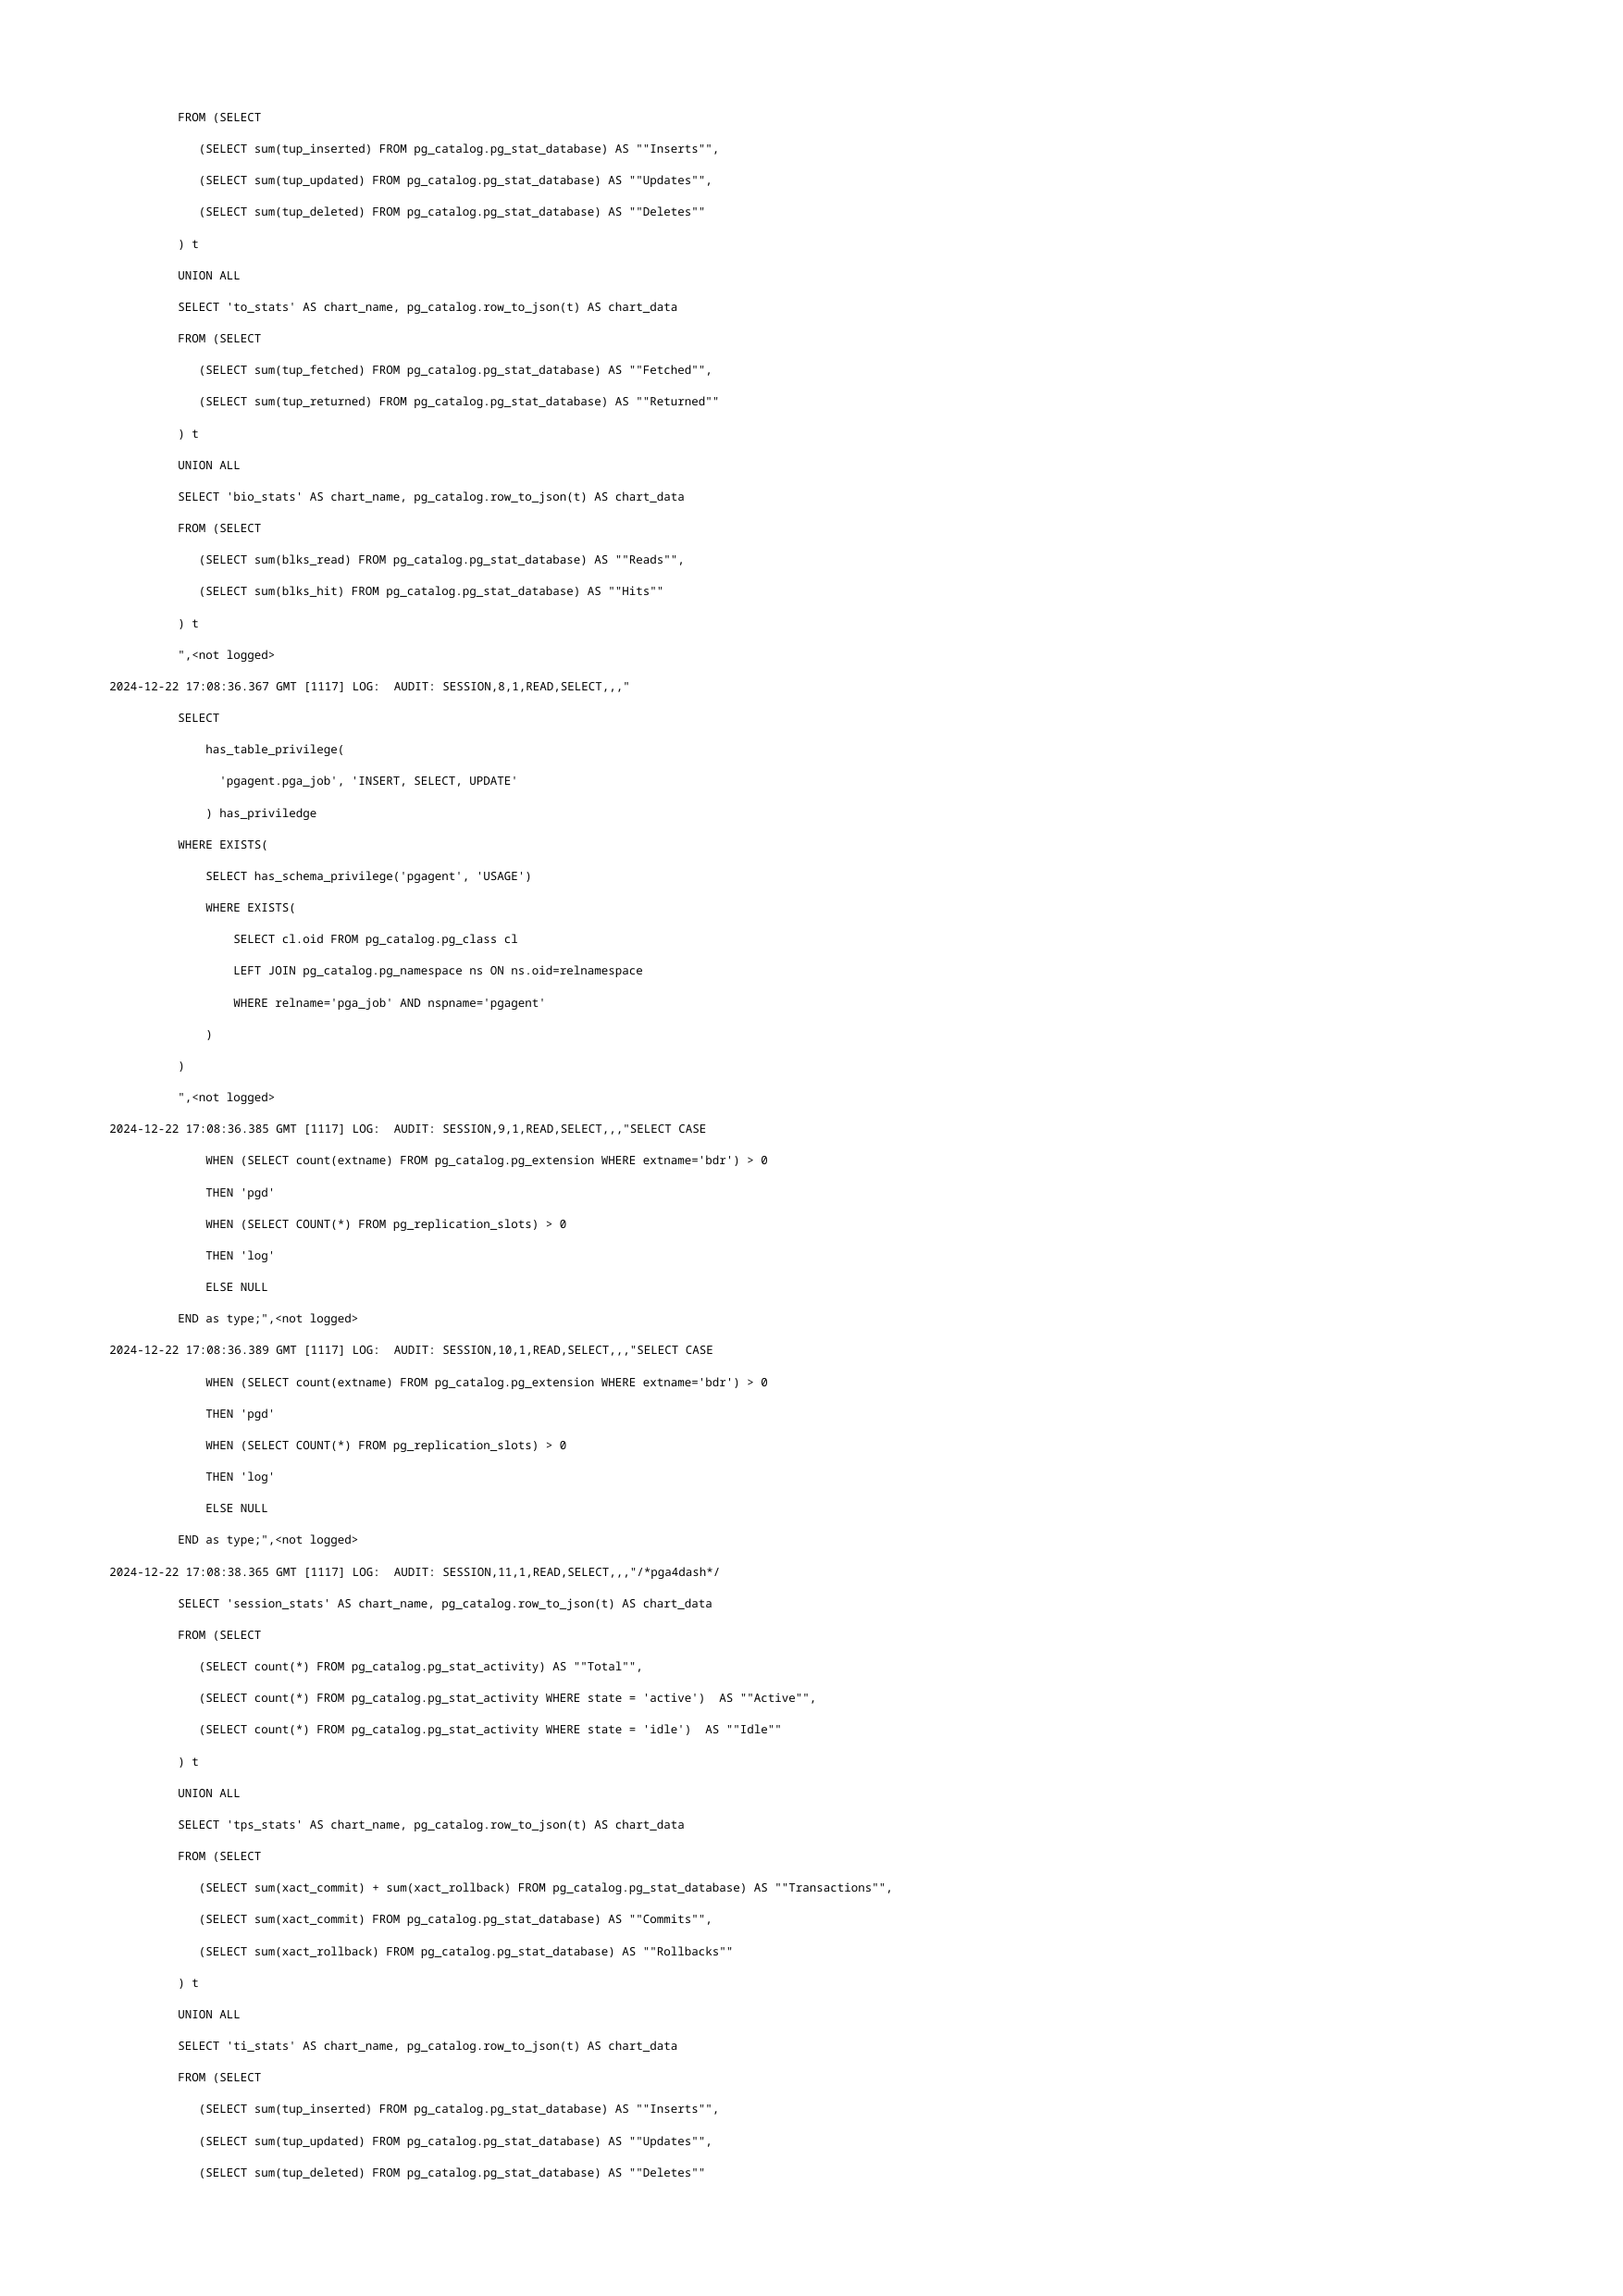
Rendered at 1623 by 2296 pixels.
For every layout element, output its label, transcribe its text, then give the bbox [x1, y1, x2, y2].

text FROM (SELECT [109, 109, 1514, 125]
text 2024-12-22 17:08:38.365 GMT [1117] LOG: AUDIT: SESSION,11,1,READ,SELECT,,,"/*pga4dash*/ [109, 1564, 1514, 1580]
text THEN 'log' [109, 1469, 1514, 1484]
text UNION ALL [109, 1785, 1514, 1801]
text (SELECT count(*) FROM pg_catalog.pg_stat_activity) AS ""Total"", [109, 1658, 1514, 1674]
text UNION ALL [109, 2006, 1514, 2022]
text SELECT 'tps_stats' AS chart_name, pg_catalog.row_to_json(t) AS chart_data [109, 1817, 1514, 1832]
text ) t [109, 1975, 1514, 1991]
text WHEN (SELECT COUNT(*) FROM pg_replication_slots) > 0 [109, 1216, 1514, 1232]
text FROM (SELECT [109, 2069, 1514, 2085]
text UNION ALL [109, 267, 1514, 283]
text has_table_privilege( [109, 741, 1514, 757]
text ) [109, 1058, 1514, 1074]
text WHERE EXISTS( [109, 837, 1514, 852]
text ",<not logged> [109, 1089, 1514, 1105]
text SELECT 'session_stats' AS chart_name, pg_catalog.row_to_json(t) AS chart_data [109, 1595, 1514, 1611]
text 'pgagent.pga_job', 'INSERT, SELECT, UPDATE' [109, 774, 1514, 789]
text END as type;",<not logged> [109, 1533, 1514, 1548]
text WHEN (SELECT COUNT(*) FROM pg_replication_slots) > 0 [109, 1437, 1514, 1453]
text FROM (SELECT [109, 1627, 1514, 1643]
text (SELECT sum(blks_read) FROM pg_catalog.pg_stat_database) AS ""Reads"", [109, 552, 1514, 567]
text (SELECT sum(tup_returned) FROM pg_catalog.pg_stat_database) AS ""Returned"" [109, 394, 1514, 410]
text FROM (SELECT [109, 520, 1514, 536]
text (SELECT sum(blks_hit) FROM pg_catalog.pg_stat_database) AS ""Hits"" [109, 584, 1514, 600]
text ",<not logged> [109, 647, 1514, 663]
text END as type;",<not logged> [109, 1310, 1514, 1326]
text WHERE EXISTS( [109, 900, 1514, 915]
text ) [109, 1026, 1514, 1042]
text ELSE NULL [109, 1279, 1514, 1295]
text (SELECT sum(tup_fetched) FROM pg_catalog.pg_stat_database) AS ""Fetched"", [109, 362, 1514, 378]
text THEN 'pgd' [109, 1406, 1514, 1421]
text ) has_priviledge [109, 805, 1514, 821]
text 2024-12-22 17:08:36.385 GMT [1117] LOG: AUDIT: SESSION,9,1,READ,SELECT,,,"SELECT CASE [109, 1121, 1514, 1136]
text (SELECT sum(tup_updated) FROM pg_catalog.pg_stat_database) AS ""Updates"", [109, 172, 1514, 188]
text (SELECT sum(xact_commit) + sum(xact_rollback) FROM pg_catalog.pg_stat_database) AS ""Transactions"", [109, 1880, 1514, 1895]
text LEFT JOIN pg_catalog.pg_namespace ns ON ns.oid=relnamespace [109, 963, 1514, 979]
text (SELECT sum(tup_inserted) FROM pg_catalog.pg_stat_database) AS ""Inserts"", [109, 2102, 1514, 2117]
text (SELECT sum(tup_inserted) FROM pg_catalog.pg_stat_database) AS ""Inserts"", [109, 141, 1514, 156]
text SELECT cl.oid FROM pg_catalog.pg_class cl [109, 931, 1514, 947]
text SELECT 'ti_stats' AS chart_name, pg_catalog.row_to_json(t) AS chart_data [109, 2038, 1514, 2054]
text SELECT has_schema_privilege('pgagent', 'USAGE') [109, 868, 1514, 884]
text ) t [109, 1754, 1514, 1769]
text THEN 'log' [109, 1247, 1514, 1263]
text (SELECT count(*) FROM pg_catalog.pg_stat_activity WHERE state = 'idle') AS ""Idle"" [109, 1722, 1514, 1738]
text (SELECT sum(tup_updated) FROM pg_catalog.pg_stat_database) AS ""Updates"", [109, 2133, 1514, 2149]
text WHEN (SELECT count(extname) FROM pg_catalog.pg_extension WHERE extname='bdr') > 0 [109, 1153, 1514, 1169]
text (SELECT sum(xact_rollback) FROM pg_catalog.pg_stat_database) AS ""Rollbacks"" [109, 1943, 1514, 1959]
text (SELECT sum(tup_deleted) FROM pg_catalog.pg_stat_database) AS ""Deletes"" [109, 205, 1514, 220]
text ) t [109, 426, 1514, 441]
text WHERE relname='pga_job' AND nspname='pgagent' [109, 995, 1514, 1011]
text SELECT 'to_stats' AS chart_name, pg_catalog.row_to_json(t) AS chart_data [109, 299, 1514, 315]
text 2024-12-22 17:08:36.367 GMT [1117] LOG: AUDIT: SESSION,8,1,READ,SELECT,,," [109, 678, 1514, 694]
text WHEN (SELECT count(extname) FROM pg_catalog.pg_extension WHERE extname='bdr') > 0 [109, 1374, 1514, 1390]
text ) t [109, 615, 1514, 631]
text FROM (SELECT [109, 330, 1514, 346]
text (SELECT count(*) FROM pg_catalog.pg_stat_activity WHERE state = 'active') AS ""Active"", [109, 1690, 1514, 1706]
text FROM (SELECT [109, 1848, 1514, 1864]
text UNION ALL [109, 457, 1514, 473]
text ) t [109, 236, 1514, 252]
text THEN 'pgd' [109, 1185, 1514, 1200]
text (SELECT sum(xact_commit) FROM pg_catalog.pg_stat_database) AS ""Commits"", [109, 1912, 1514, 1928]
text ELSE NULL [109, 1500, 1514, 1516]
text (SELECT sum(tup_deleted) FROM pg_catalog.pg_stat_database) AS ""Deletes"" [109, 2165, 1514, 2180]
text SELECT 'bio_stats' AS chart_name, pg_catalog.row_to_json(t) AS chart_data [109, 489, 1514, 504]
text 2024-12-22 17:08:36.389 GMT [1117] LOG: AUDIT: SESSION,10,1,READ,SELECT,,,"SELECT CASE [109, 1343, 1514, 1359]
text SELECT [109, 710, 1514, 726]
